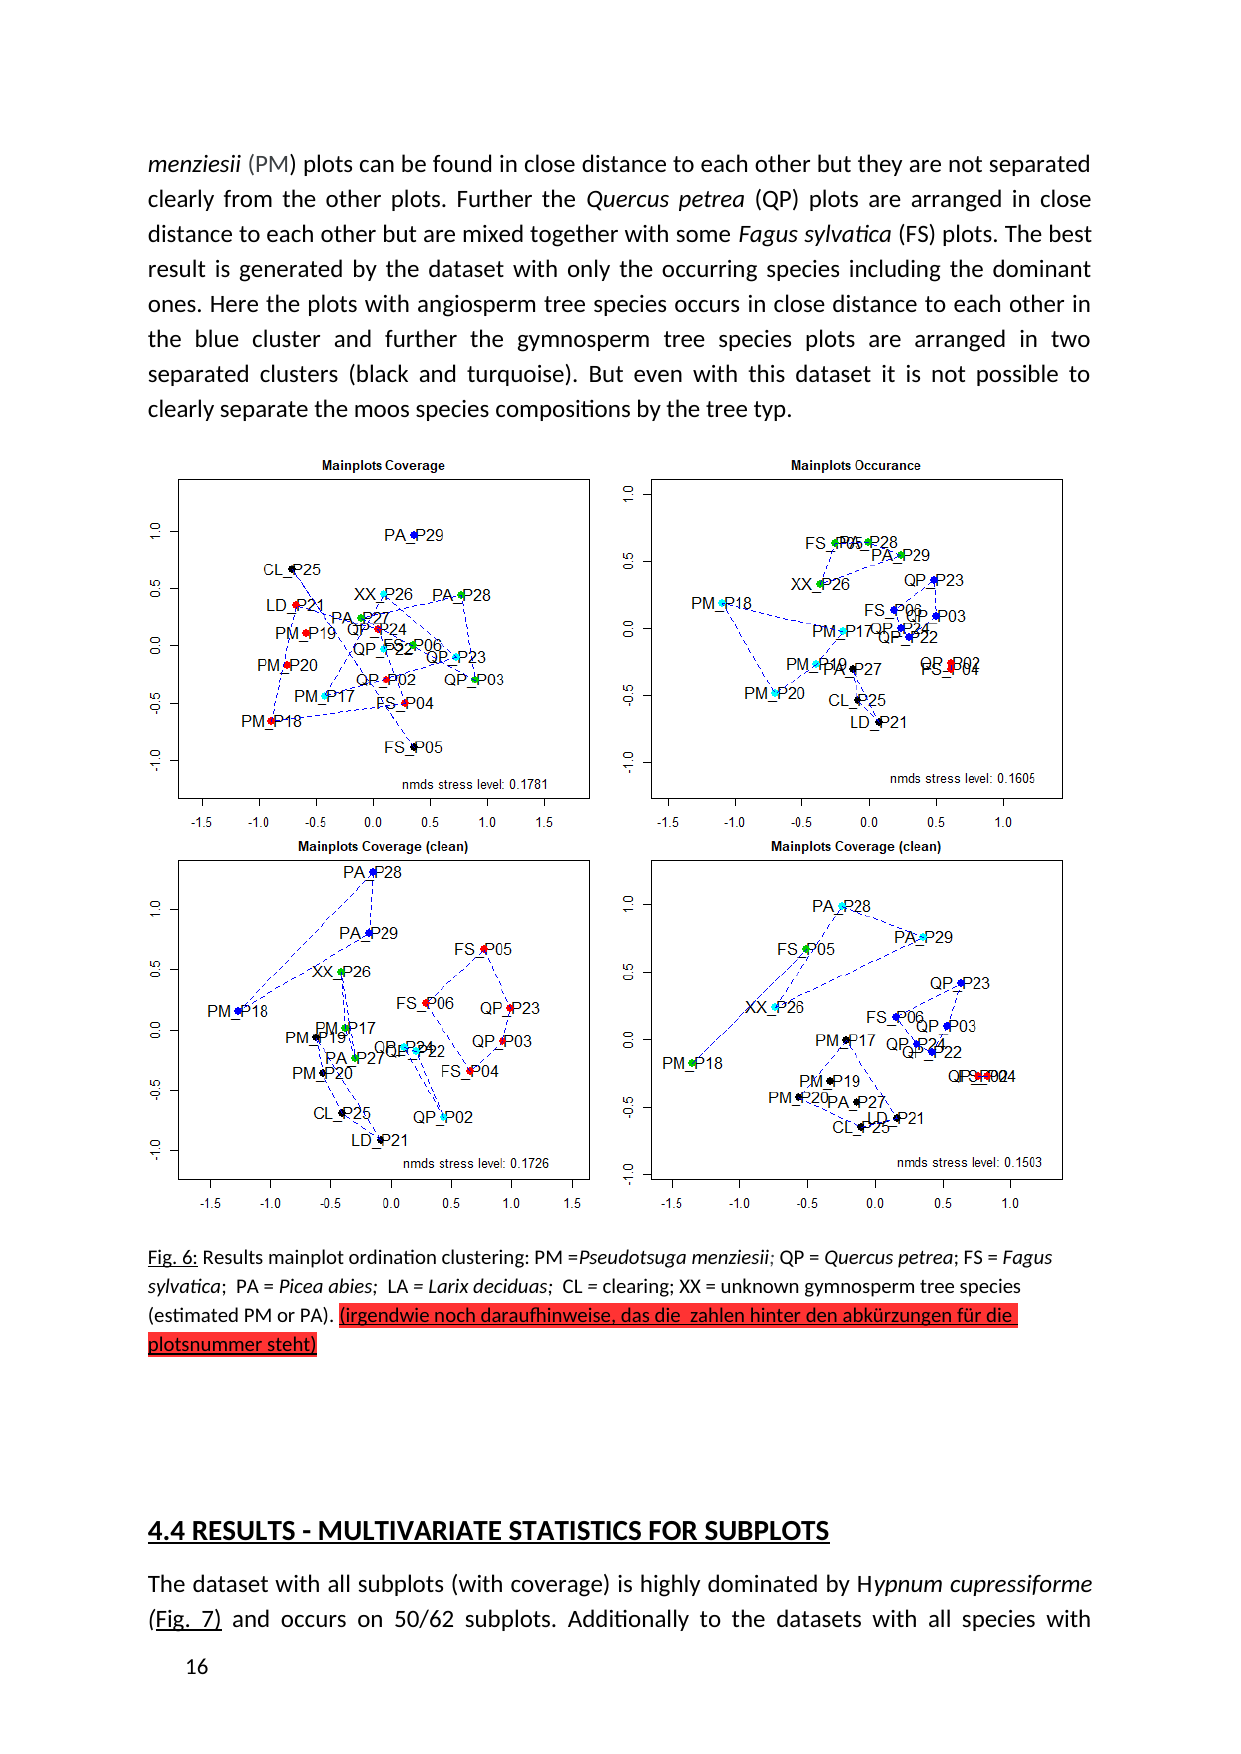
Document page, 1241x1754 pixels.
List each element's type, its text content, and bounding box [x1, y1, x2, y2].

text The dataset with all subplots (with coverage) is highly dominated by Hypnum cupressiforme (Fig. 7) and occurs on 50/62 subplots. Additionally to the datasets with all species with [148, 1568, 1092, 1634]
text Fig. 6: Results mainplot ordination clustering: PM =Pseudotsuga menziesii; QP = Quercus petrea; FS = Fagus sylvatica; PA = Picea abies; LA = Larix deciduas; CL = clearing; XX = unknown gymnosperm tree species (estimated PM or PA). (irgendwie noch daraufhinweise, das die zahlen hinter den abkürzungen für die plotsnummer steht) [148, 1244, 1092, 1357]
picture [147, 448, 1093, 1210]
text 4.4 results - Multivariate statistics for Subplots [148, 1512, 1092, 1547]
text menziesii (PM) plots can be found in close distance to each other but they are not separated clearly from the other plots. Further the Quercus petrea (QP) plots are arranged in close distance to each other but are mixed together with some Fagus sylvatica (FS) plots. The best result is generated by the dataset with only the occurring species including the dominant ones. Here the plots with angiosperm tree species occurs in close distance to each other in the blue cluster and further the gymnosperm tree species plots are arranged in two separated clusters (black and turquoise). But even with this dataset it is not possible to clearly separate the moos species compositions by the tree typ. [148, 148, 1092, 423]
